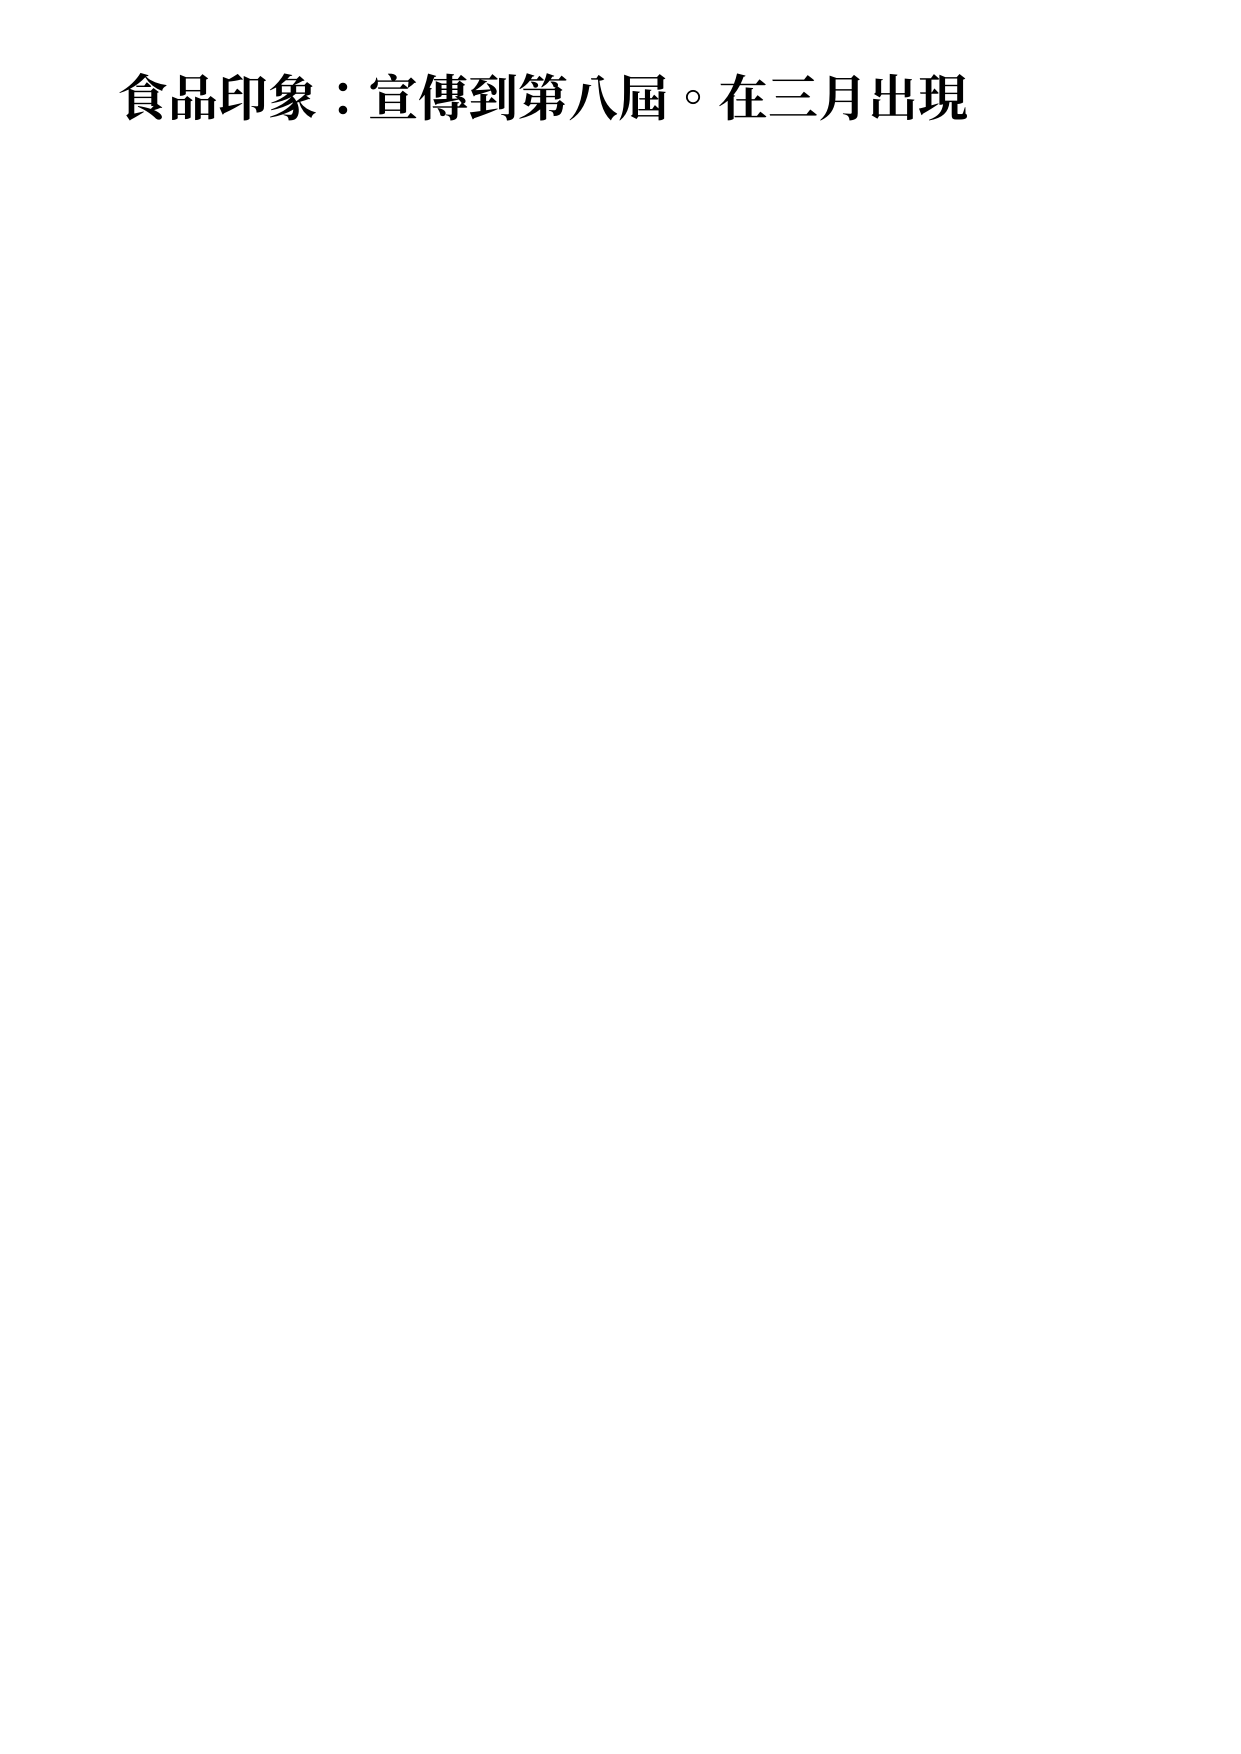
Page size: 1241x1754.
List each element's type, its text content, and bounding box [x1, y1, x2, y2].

subtitle 食品印象：宣傳到第八屆。在三月出現 [118, 59, 1181, 131]
